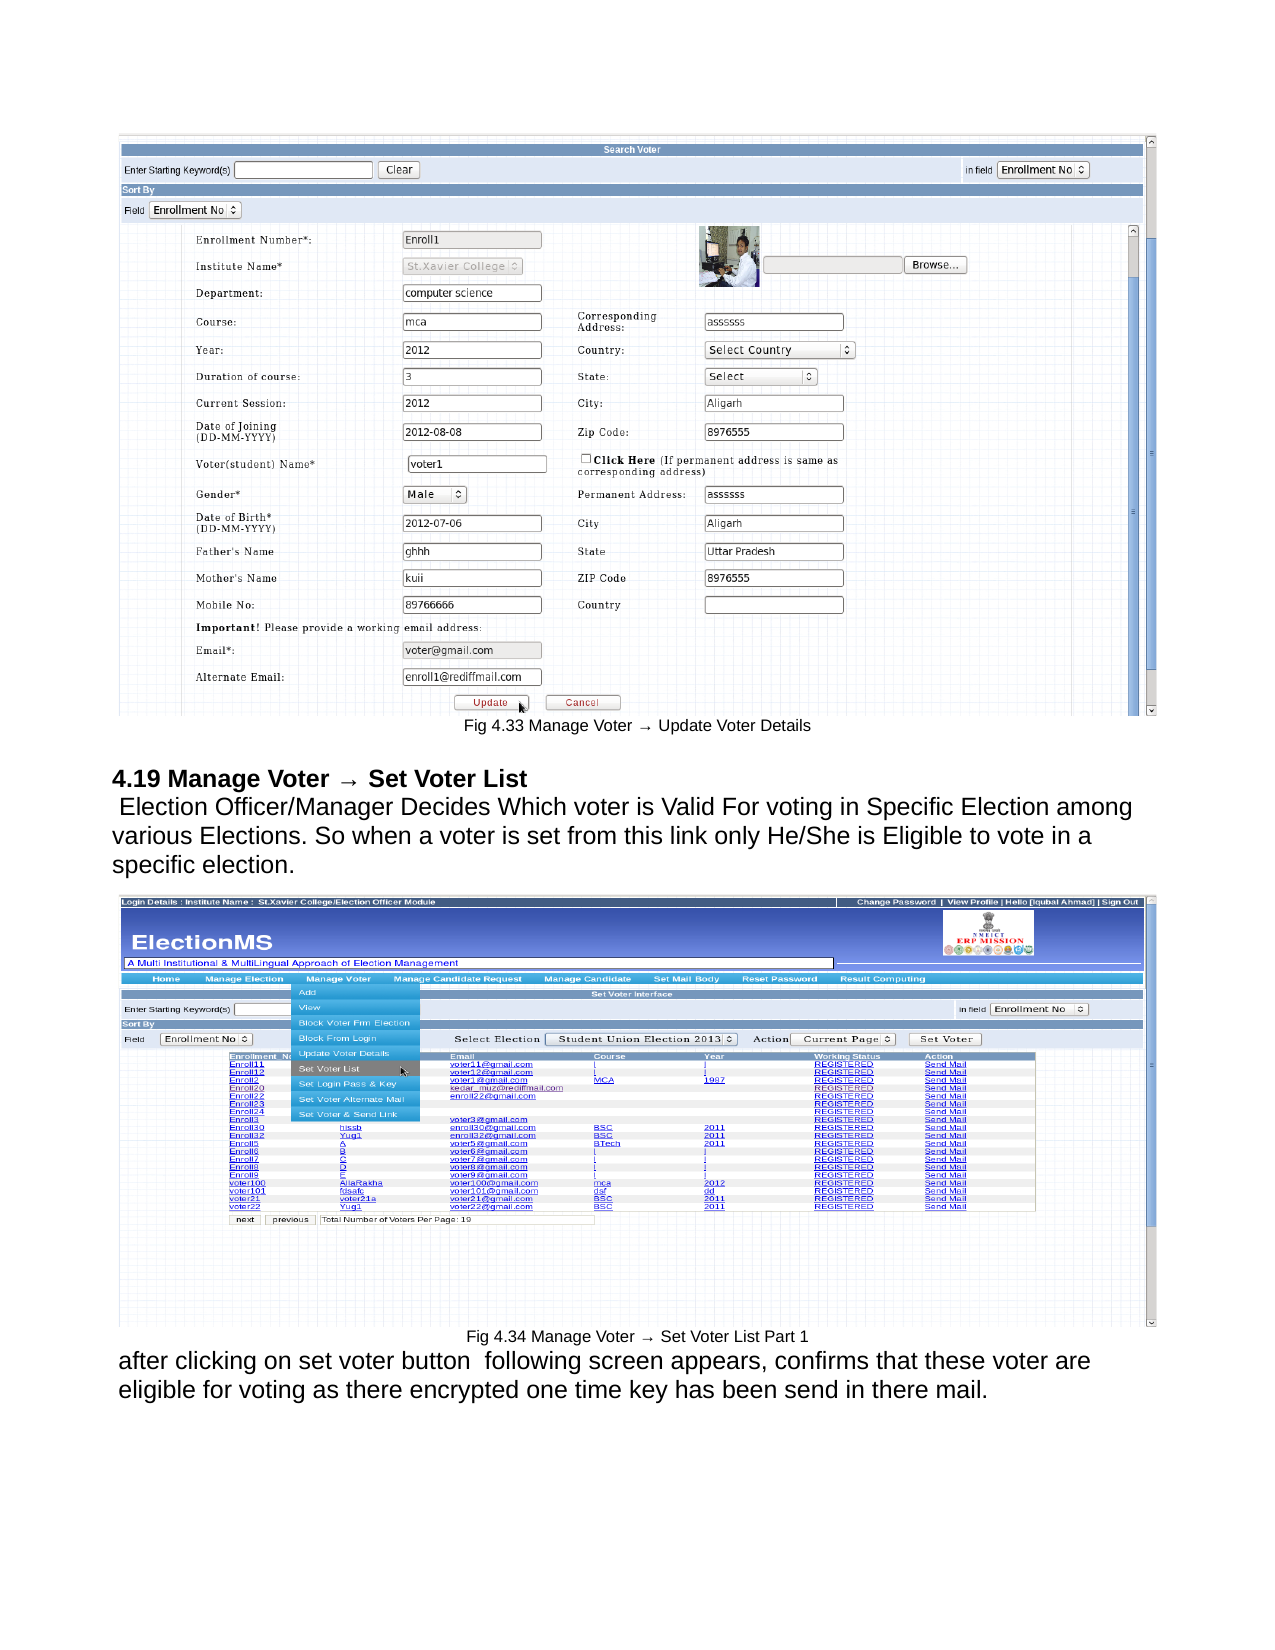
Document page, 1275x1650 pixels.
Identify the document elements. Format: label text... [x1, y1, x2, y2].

text [118, 118, 1157, 132]
picture [118, 893, 1157, 1327]
text Fig 4.34 Manage Voter → Set Voter List Part 1 [118, 1327, 1157, 1346]
text Election Officer/Manager Decides Which voter is Valid For voting in Specific Election among various Elections. So when a voter is set from this link only He/She is Eligible to vote in a specific election. [112, 792, 1157, 879]
text 4.19 Manage Voter → Set Voter List [112, 764, 1157, 792]
picture [118, 132, 1157, 716]
text Fig 4.33 Manage Voter → Update Voter Details [118, 716, 1157, 735]
text after clicking on set voter button following screen appears, confirms that these voter are eligible for voting as there encrypted one time key has been send in there mail. [118, 1346, 1157, 1404]
